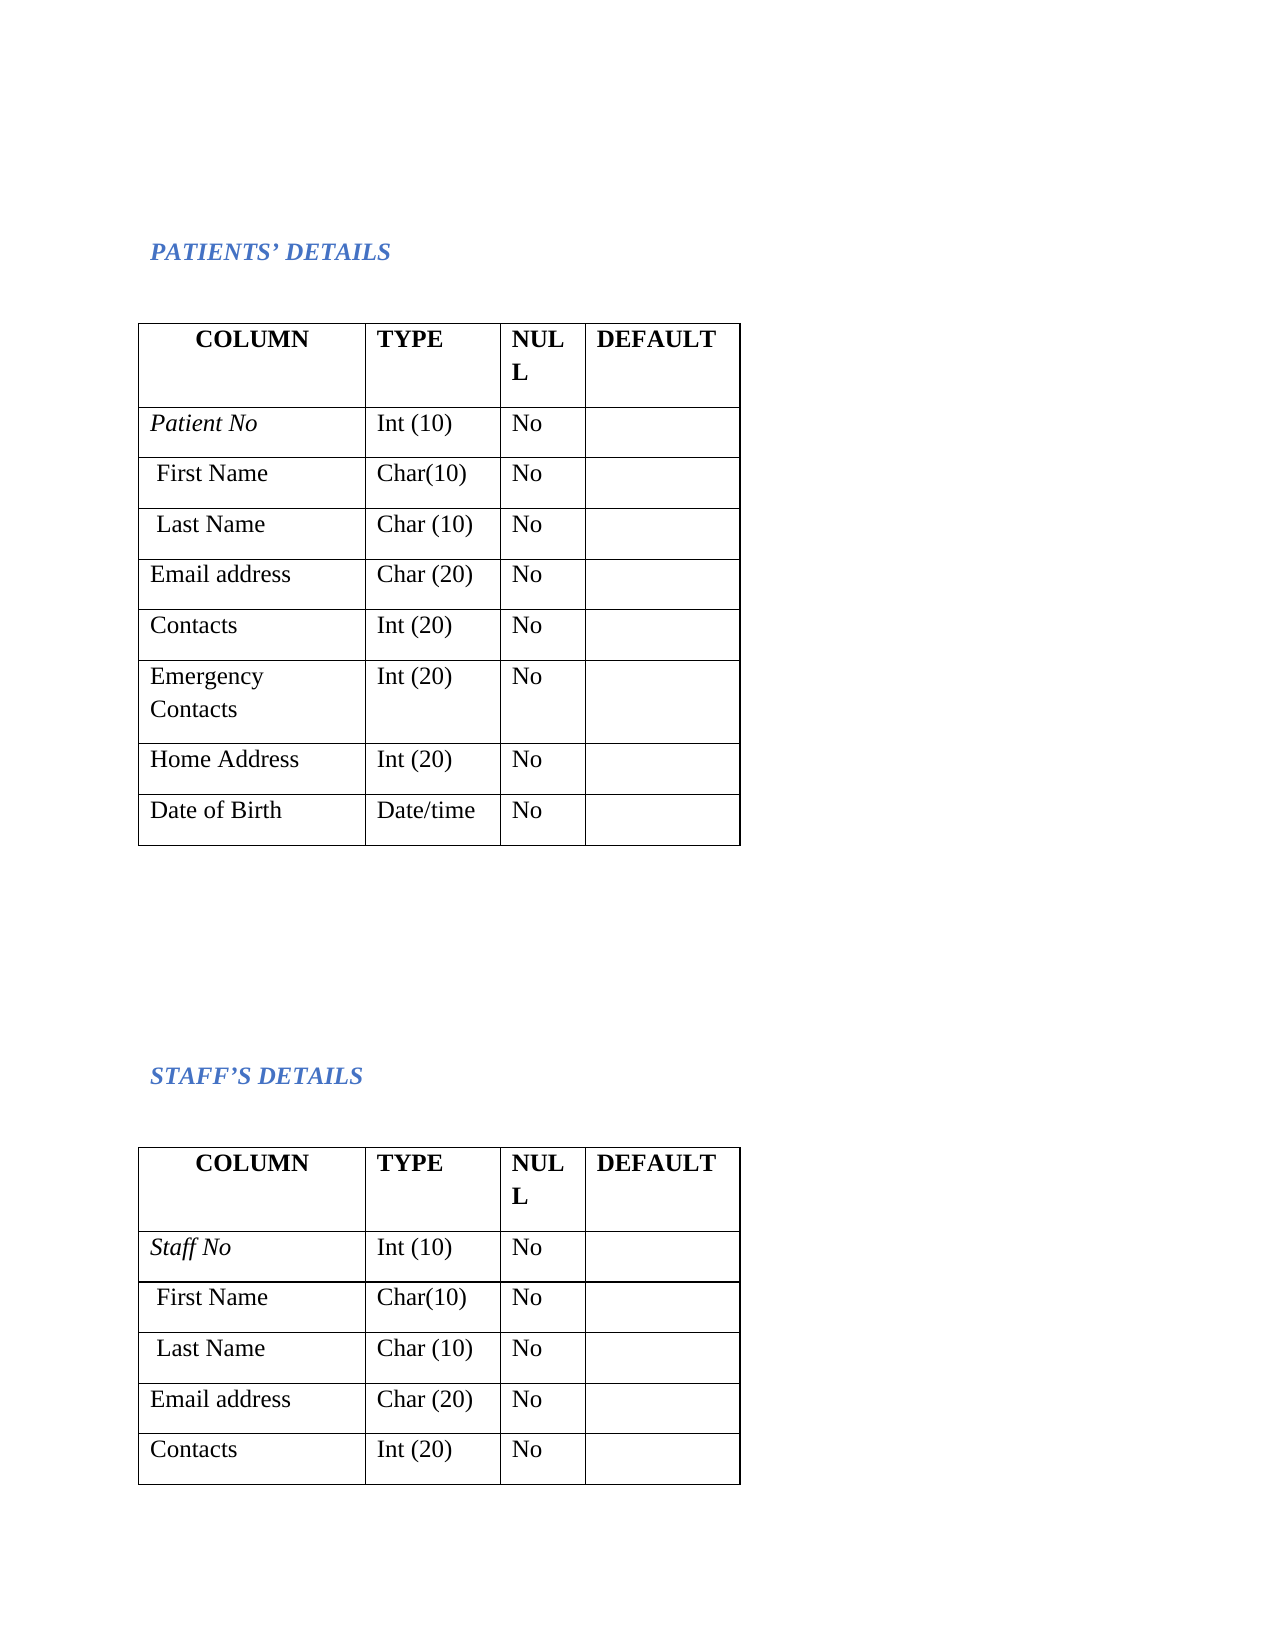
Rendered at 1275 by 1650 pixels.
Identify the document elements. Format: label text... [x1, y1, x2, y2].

subtitle PATIENTS’ DETAILS [150, 237, 1125, 266]
table_cell Char (20) [366, 560, 500, 609]
table_cell Char(10) [366, 458, 500, 508]
table_cell [586, 795, 739, 844]
table_header DEFAULT [586, 324, 739, 407]
table_header NULL [501, 1148, 585, 1231]
table_cell [586, 458, 739, 508]
table_cell Int (20) [366, 610, 500, 660]
table_cell [586, 1384, 739, 1433]
table_cell Int (20) [366, 744, 500, 794]
table_cell [586, 560, 739, 609]
table_cell No [501, 744, 585, 794]
table_cell First Name [139, 458, 365, 508]
table_cell No [501, 795, 585, 844]
table_cell No [501, 1333, 585, 1383]
table_cell Email address [139, 560, 365, 609]
table_cell Last Name [139, 1333, 365, 1383]
table_cell Char (10) [366, 509, 500, 558]
table_cell Int (20) [366, 1434, 500, 1484]
table_cell No [501, 1283, 585, 1332]
table_header DEFAULT [586, 1148, 739, 1231]
table_cell Contacts [139, 610, 365, 660]
table_cell No [501, 661, 585, 743]
table_cell Int (10) [366, 408, 500, 457]
table_header TYPE [366, 324, 500, 407]
table_cell Staff No [139, 1232, 365, 1281]
table_cell Home Address [139, 744, 365, 794]
table_cell No [501, 610, 585, 660]
table_cell Last Name [139, 509, 365, 558]
table_cell [586, 1333, 739, 1383]
table_cell [586, 661, 739, 743]
table_cell First Name [139, 1283, 365, 1332]
table_cell Emergency Contacts [139, 661, 365, 743]
table_cell No [501, 560, 585, 609]
table_header COLUMN [139, 1148, 365, 1231]
table_cell Email address [139, 1384, 365, 1433]
table_cell Int (10) [366, 1232, 500, 1281]
table_cell Char(10) [366, 1283, 500, 1332]
table_cell [586, 509, 739, 558]
table_cell No [501, 458, 585, 508]
table_cell [586, 1283, 739, 1332]
table_cell Int (20) [366, 661, 500, 743]
table_cell Char (20) [366, 1384, 500, 1433]
table_cell Char (10) [366, 1333, 500, 1383]
table_cell No [501, 408, 585, 457]
table_cell Contacts [139, 1434, 365, 1484]
table_header COLUMN [139, 324, 365, 407]
table_cell No [501, 1232, 585, 1281]
table_cell No [501, 1434, 585, 1484]
subtitle STAFF’S DETAILS [150, 1061, 1125, 1090]
table_cell No [501, 509, 585, 558]
table_header NULL [501, 324, 585, 407]
table_cell Date/time [366, 795, 500, 844]
table_cell [586, 1434, 739, 1484]
table_cell [586, 610, 739, 660]
table_cell [586, 1232, 739, 1281]
table_header TYPE [366, 1148, 500, 1231]
table_cell [586, 744, 739, 794]
table_cell Date of Birth [139, 795, 365, 844]
table_cell No [501, 1384, 585, 1433]
table_cell Patient No [139, 408, 365, 457]
table_cell [586, 408, 739, 457]
